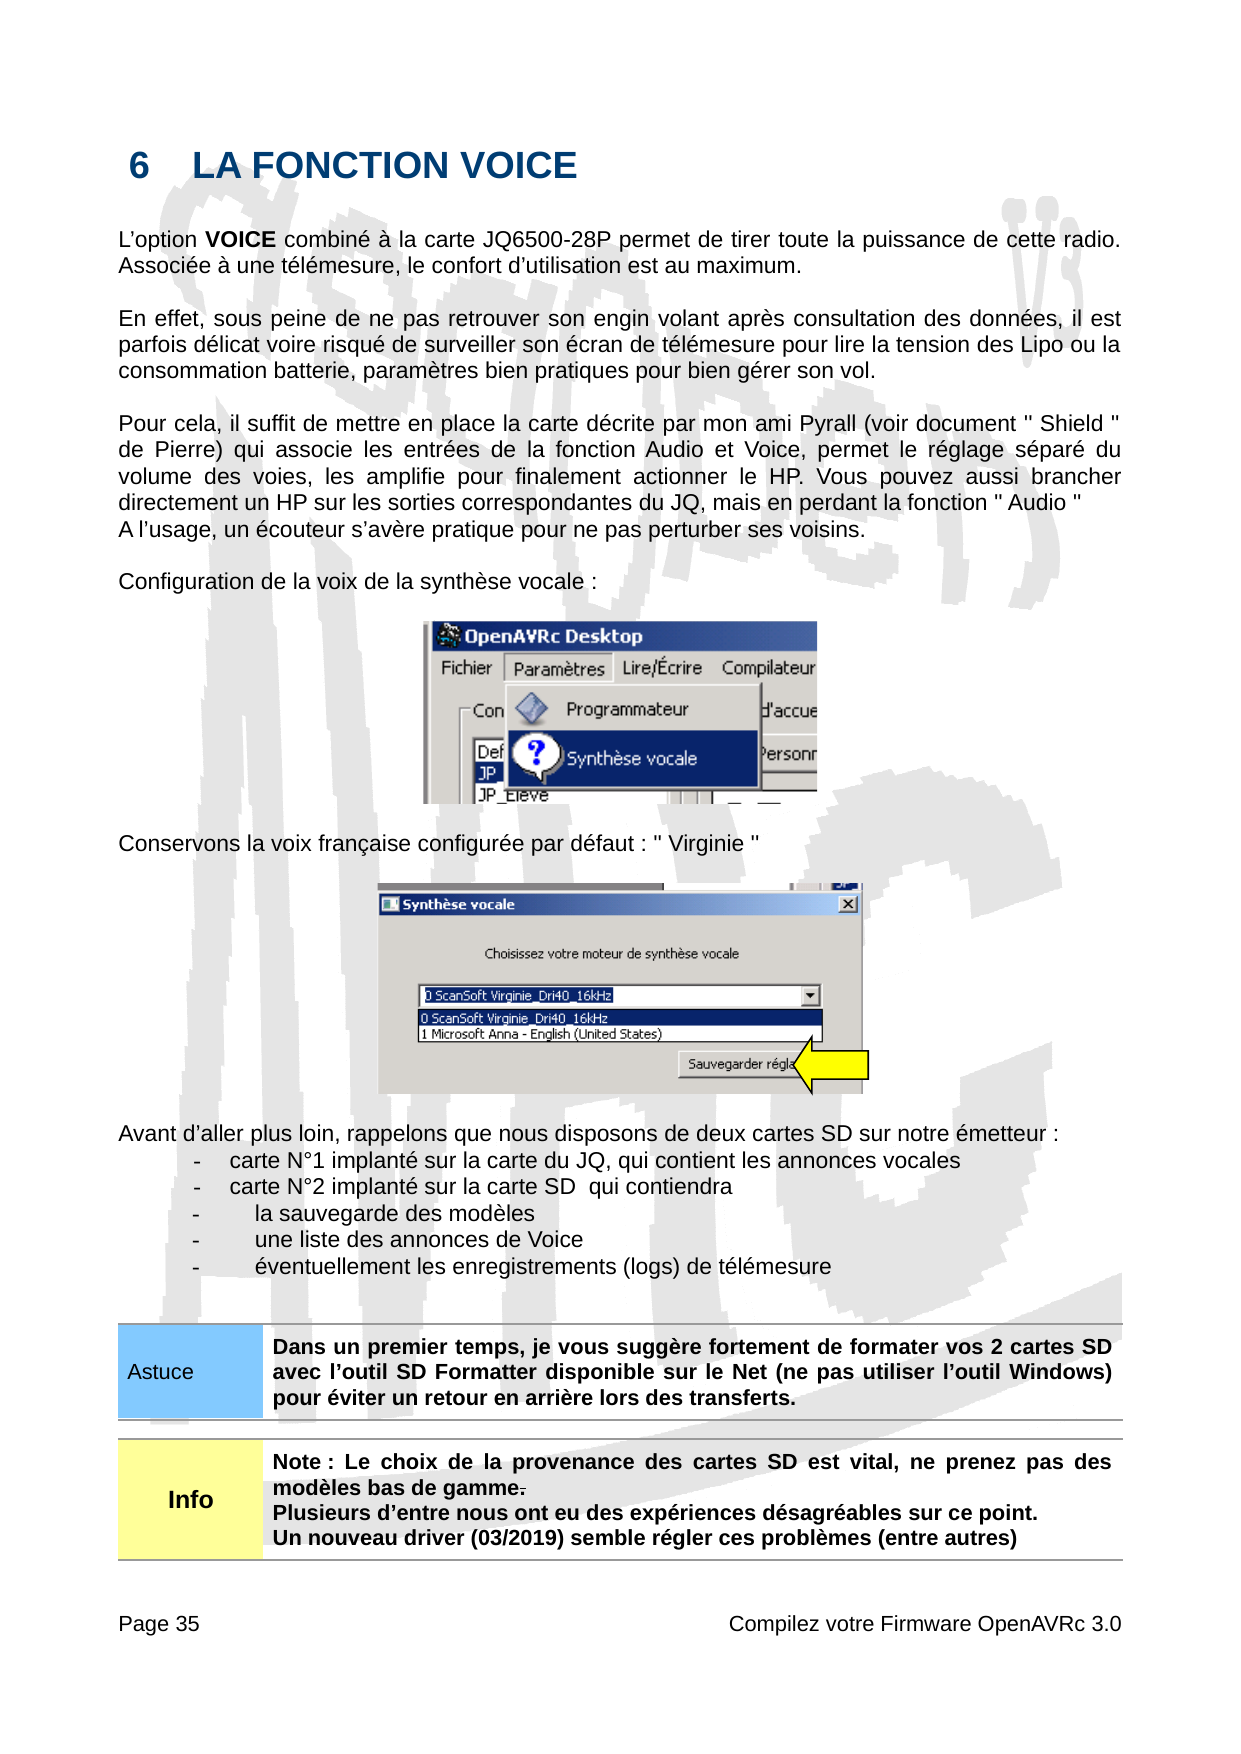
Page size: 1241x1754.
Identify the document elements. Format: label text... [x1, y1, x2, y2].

table_header Note : Le choix de la provenance des cartes SD est vital, ne prenez pas des modèles bas de gamme. Plusieurs d’entre nous ont eu des expériences désagréables sur ce point. Un nouveau driver (03/2019) semble régler ces problèmes (entre autres) [264, 1440, 1122, 1559]
text Pour cela, il suffit de mettre en place la carte décrite par mon ami Pyrall (voir document '' Shield '' de Pierre) qui associe les entrées de la fonction Audio et Voice, permet le réglage séparé du volume des voies, les amplifie pour finalement actionner le HP. Vous pouvez aussi brancher directement un HP sur les sorties correspondantes du JQ, mais en perdant la fonction '' Audio '' [118, 410, 1122, 516]
text Conservons la voix française configurée par défaut : '' Virginie '' [118, 830, 1122, 857]
table_header Dans un premier temps, je vous suggère fortement de formater vos 2 cartes SD avec l’outil SD Formatter disponible sur le Net (ne pas utiliser l’outil Windows) pour éviter un retour en arrière lors des transferts. [264, 1325, 1122, 1418]
text L’option VOICE combiné à la carte JQ6500-28P permet de tirer toute la puissance de cette radio. Associée à une télémesure, le confort d’utilisation est au maximum. [118, 226, 1122, 278]
list carte N°2 implanté sur la carte SD qui contiendra [193, 1173, 1122, 1200]
table_header Astuce [118, 1325, 263, 1418]
list éventuellement les enregistrements (logs) de télémesure [192, 1253, 1122, 1279]
text Avant d’aller plus loin, rappelons que nous disposons de deux cartes SD sur notre émetteur : [118, 1120, 1122, 1147]
list une liste des annonces de Voice [192, 1226, 1122, 1253]
table_header Info [118, 1440, 263, 1559]
list carte N°1 implanté sur la carte du JQ, qui contient les annonces vocales [193, 1147, 1122, 1173]
text En effet, sous peine de ne pas retrouver son engin volant après consultation des données, il est parfois délicat voire risqué de surveiller son écran de télémesure pour lire la tension des Lipo ou la consommation batterie, paramètres bien pratiques pour bien gérer son vol. [118, 305, 1122, 384]
text A l’usage, un écouteur s’avère pratique pour ne pas perturber ses voisins. [118, 516, 1122, 542]
subtitle LA FONCTION VOICE [118, 143, 1122, 187]
list la sauvegarde des modèles [192, 1200, 1122, 1226]
text Configuration de la voix de la synthèse vocale : [118, 568, 1122, 594]
